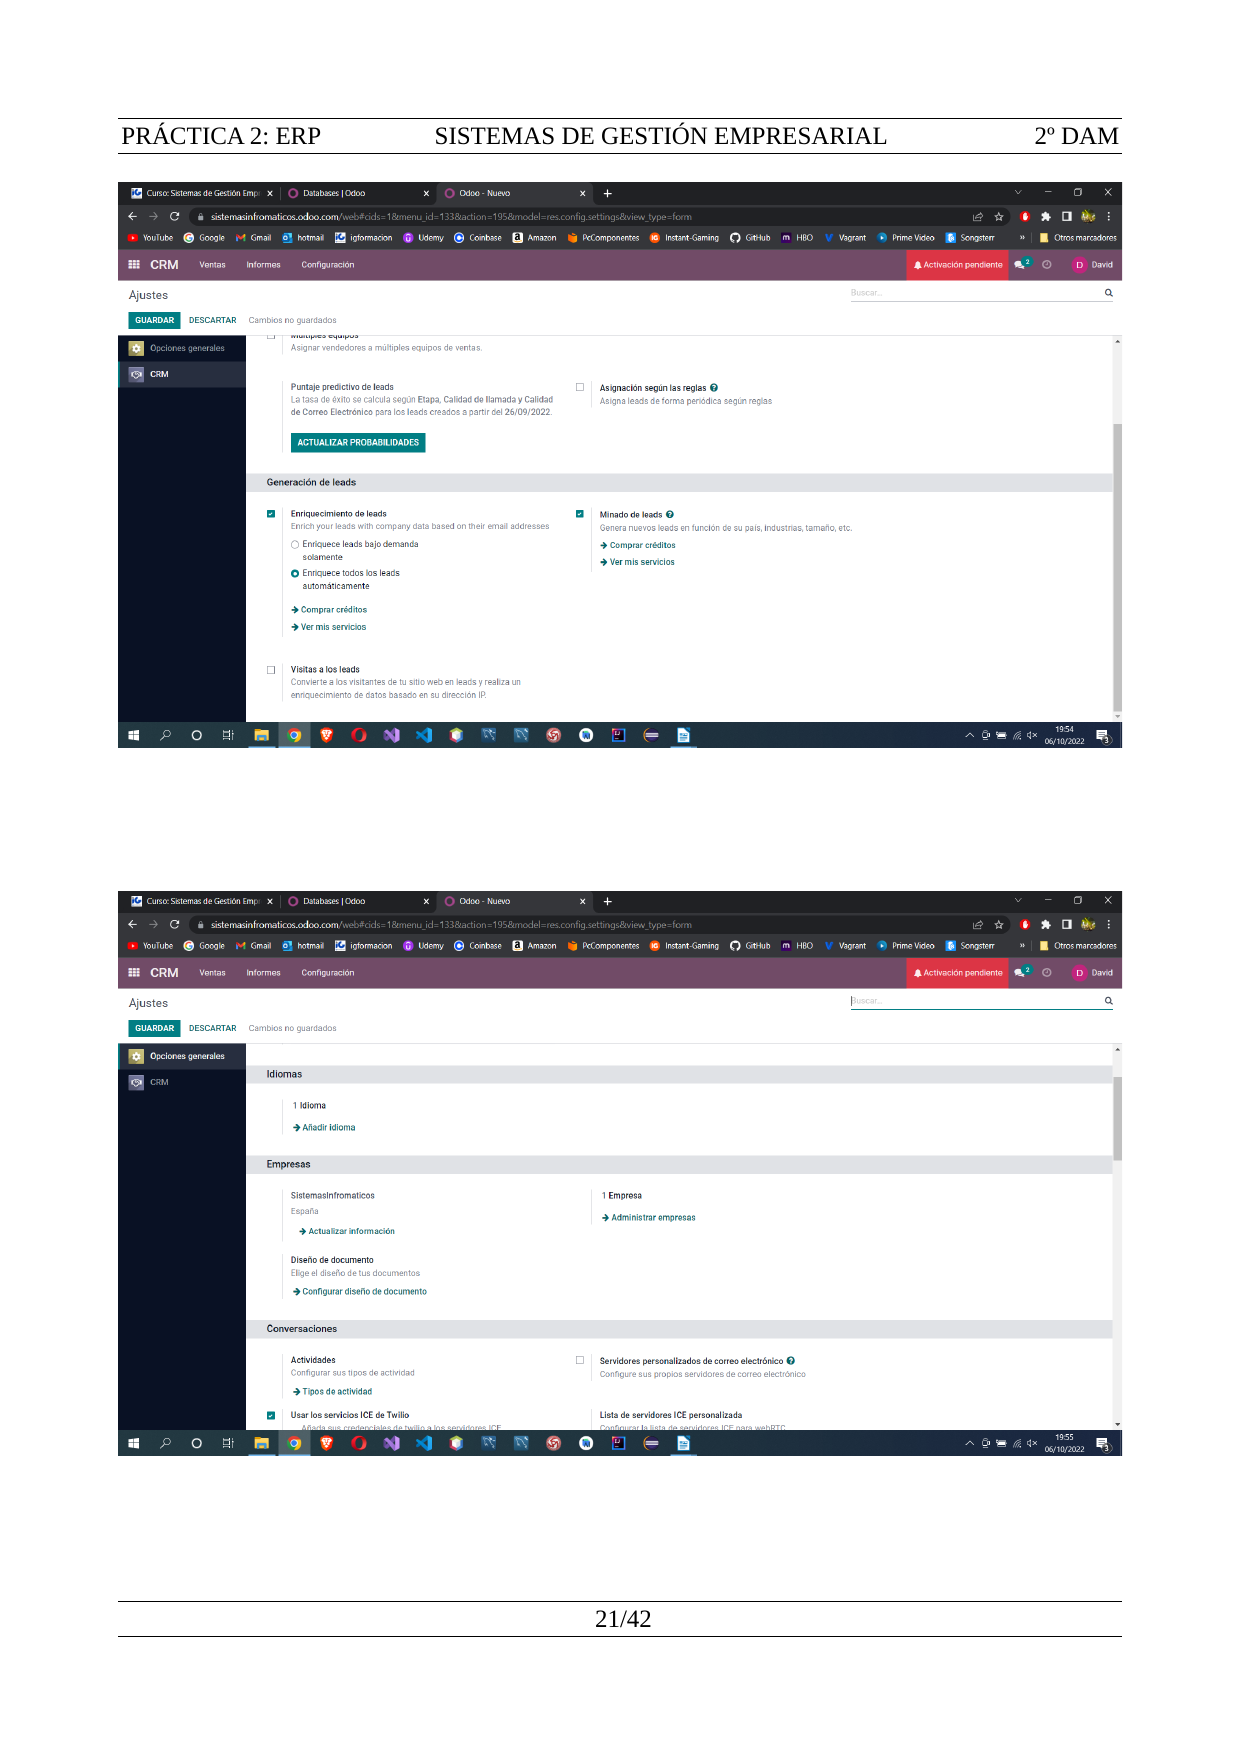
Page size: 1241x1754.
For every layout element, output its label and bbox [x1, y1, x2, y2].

picture [118, 891, 1123, 1456]
picture [118, 182, 1123, 748]
